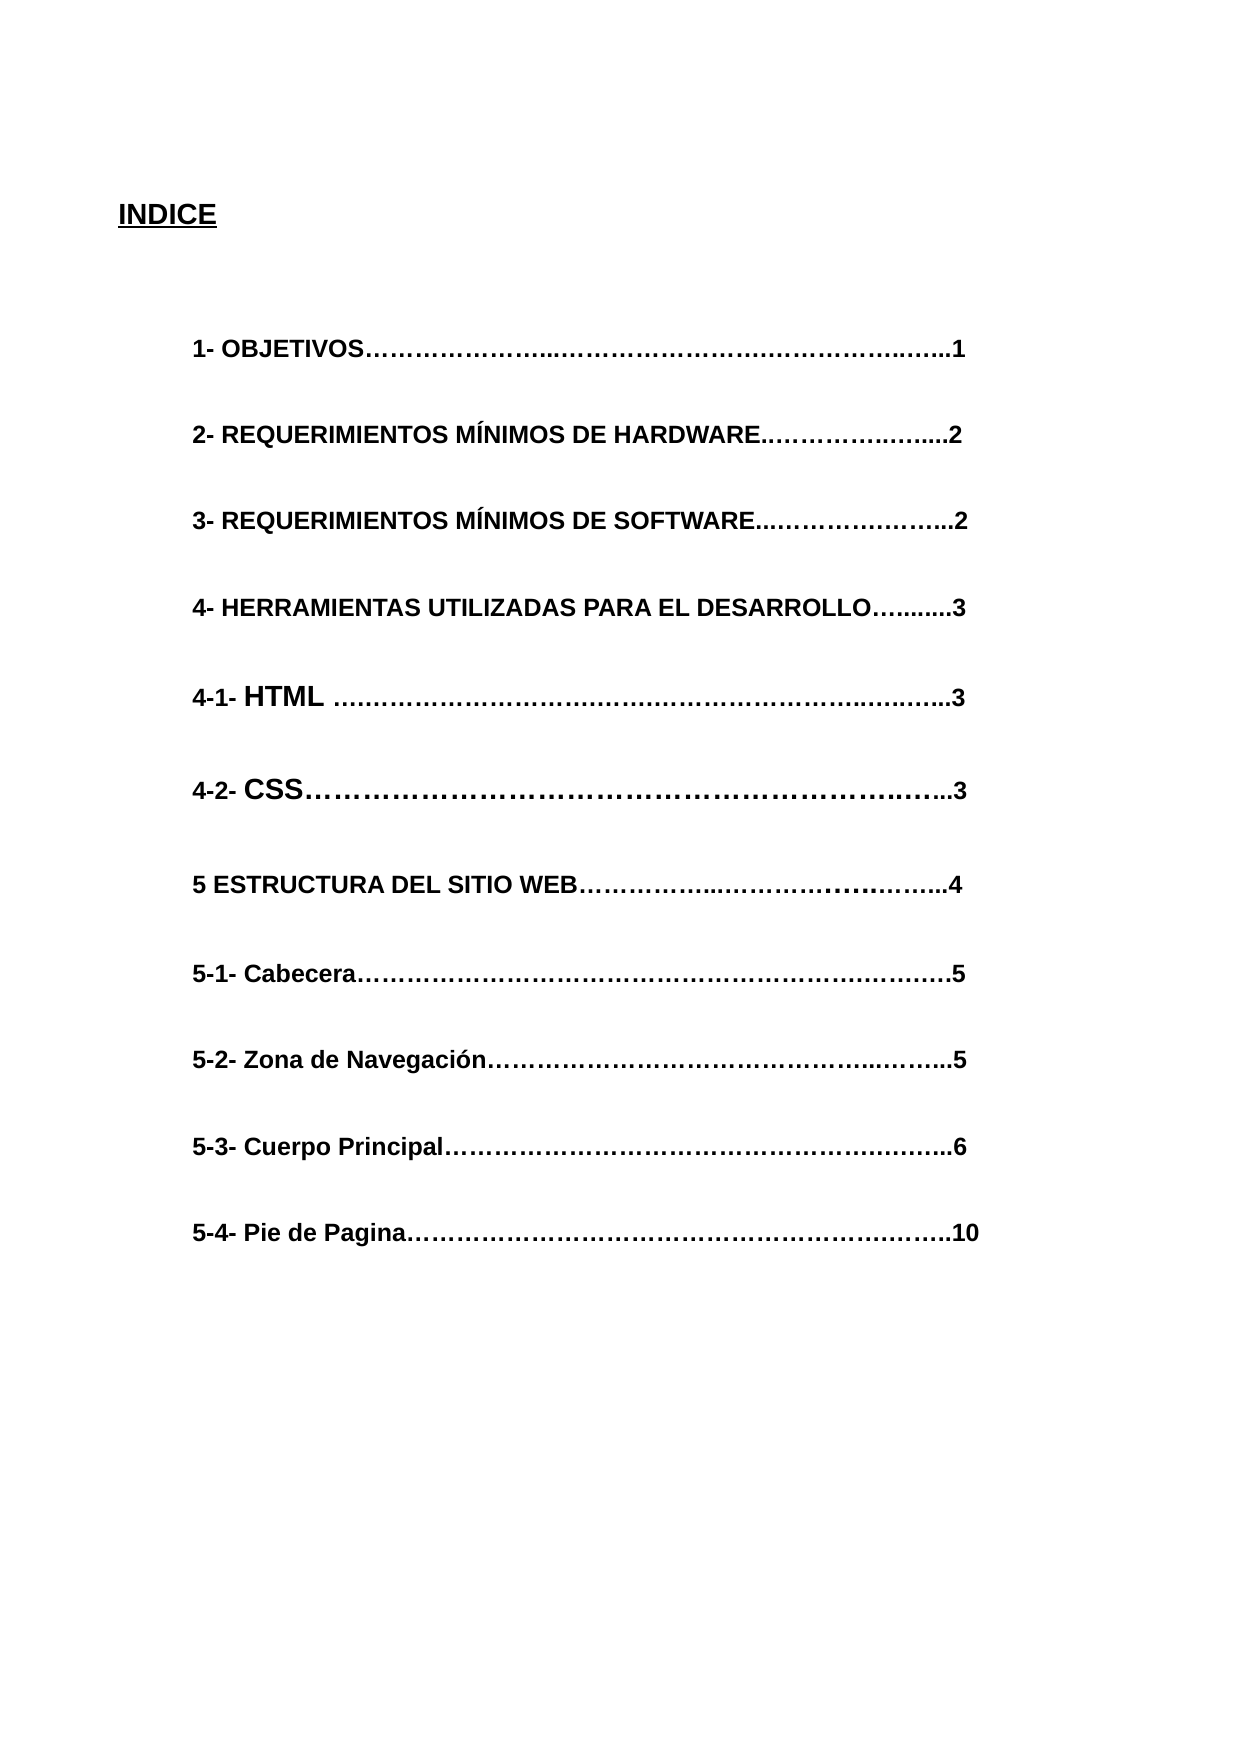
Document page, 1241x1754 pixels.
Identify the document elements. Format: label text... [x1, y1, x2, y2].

text 5-4- Pie de Pagina………………………………………………….……..10 [148, 1218, 1122, 1247]
text 2- REQUERIMIENTOS MÍNIMOS DE HARDWARE..…………..….....2 [148, 420, 1122, 449]
text 4-2- CSS……………………………………………………..…...3 [148, 772, 1122, 806]
text 5-1- Cabecera…………………………………………………….…….….5 [148, 959, 1122, 988]
text 3- REQUERIMIENTOS MÍNIMOS DE SOFTWARE...………….……...2 [148, 506, 1122, 535]
text 5-2- Zona de Navegación………………………………………...……...5 [148, 1045, 1122, 1074]
text 5-3- Cuerpo Principal…………………………………………….….…...6 [148, 1132, 1122, 1160]
text 1- OBJETIVOS…………………...…………………….……………..…...1 [148, 334, 1122, 362]
text 5 ESTRUCTURA DEL SITIO WEB……………...………….…..……...4 [148, 866, 1122, 899]
text 4- HERRAMIENTAS UTILIZADAS PARA EL DESARROLLO…........3 [148, 592, 1122, 621]
text INDICE [118, 197, 1122, 231]
text 4-1- HTML ….……………………….…….……………………..…..…...3 [148, 679, 1122, 712]
